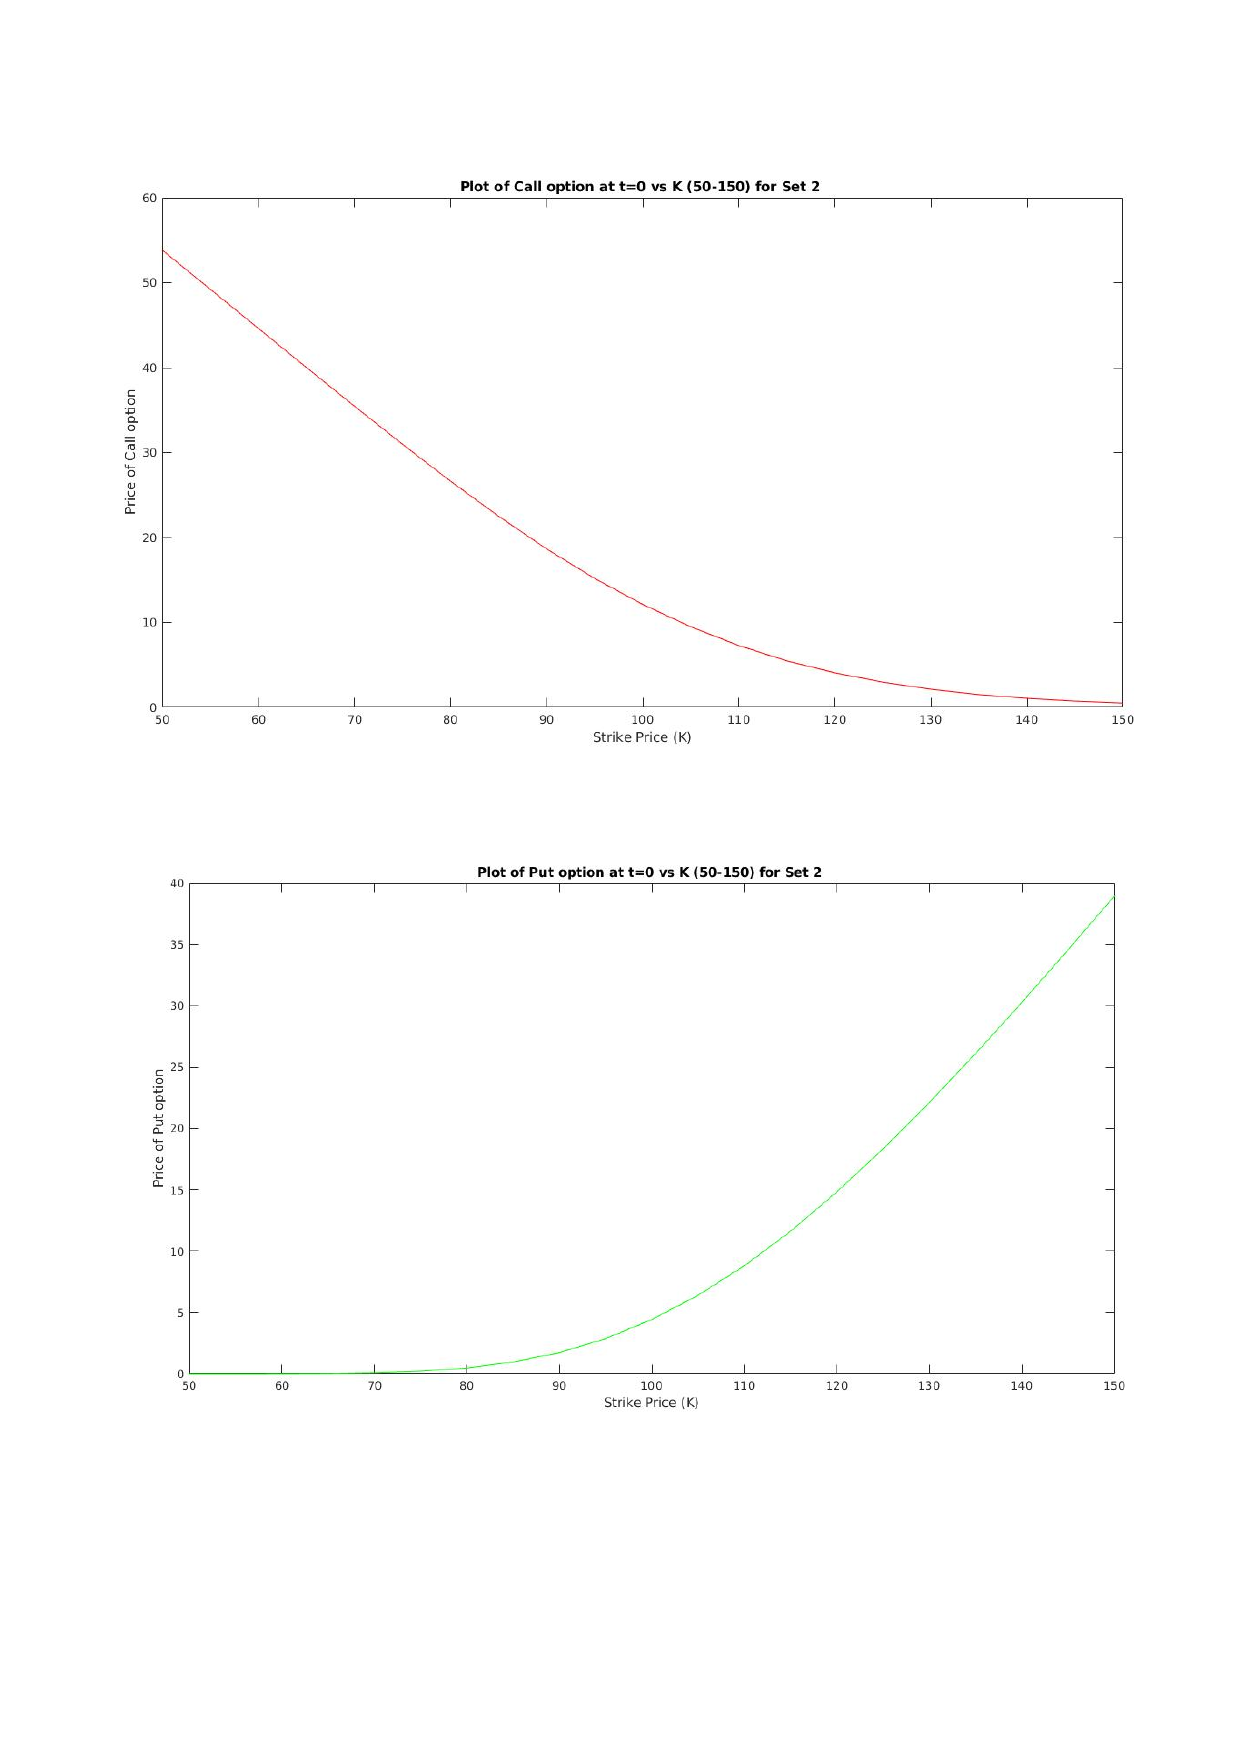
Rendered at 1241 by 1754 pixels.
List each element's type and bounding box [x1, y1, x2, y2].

picture [33, 837, 1228, 1440]
picture [0, 150, 1241, 776]
